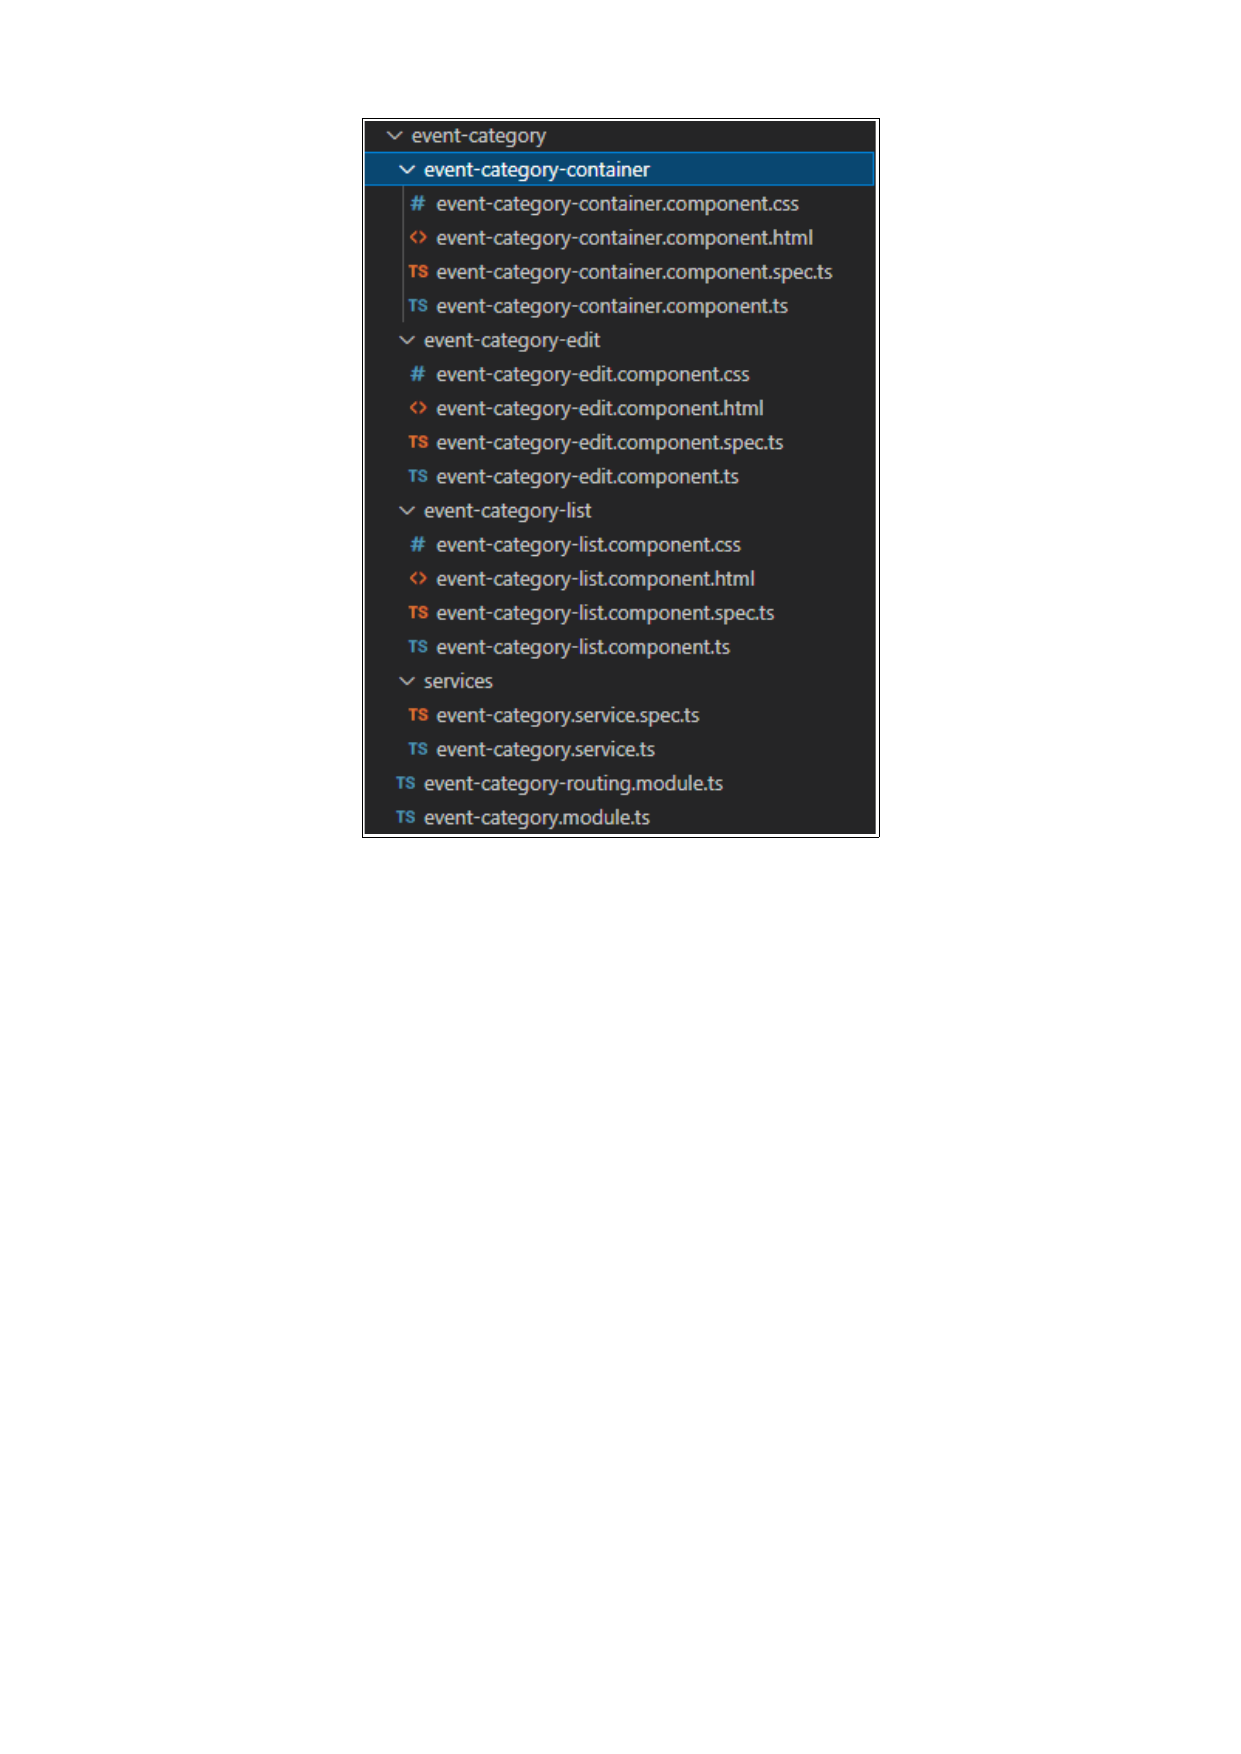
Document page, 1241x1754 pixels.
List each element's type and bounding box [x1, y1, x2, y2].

picture [364, 121, 876, 834]
